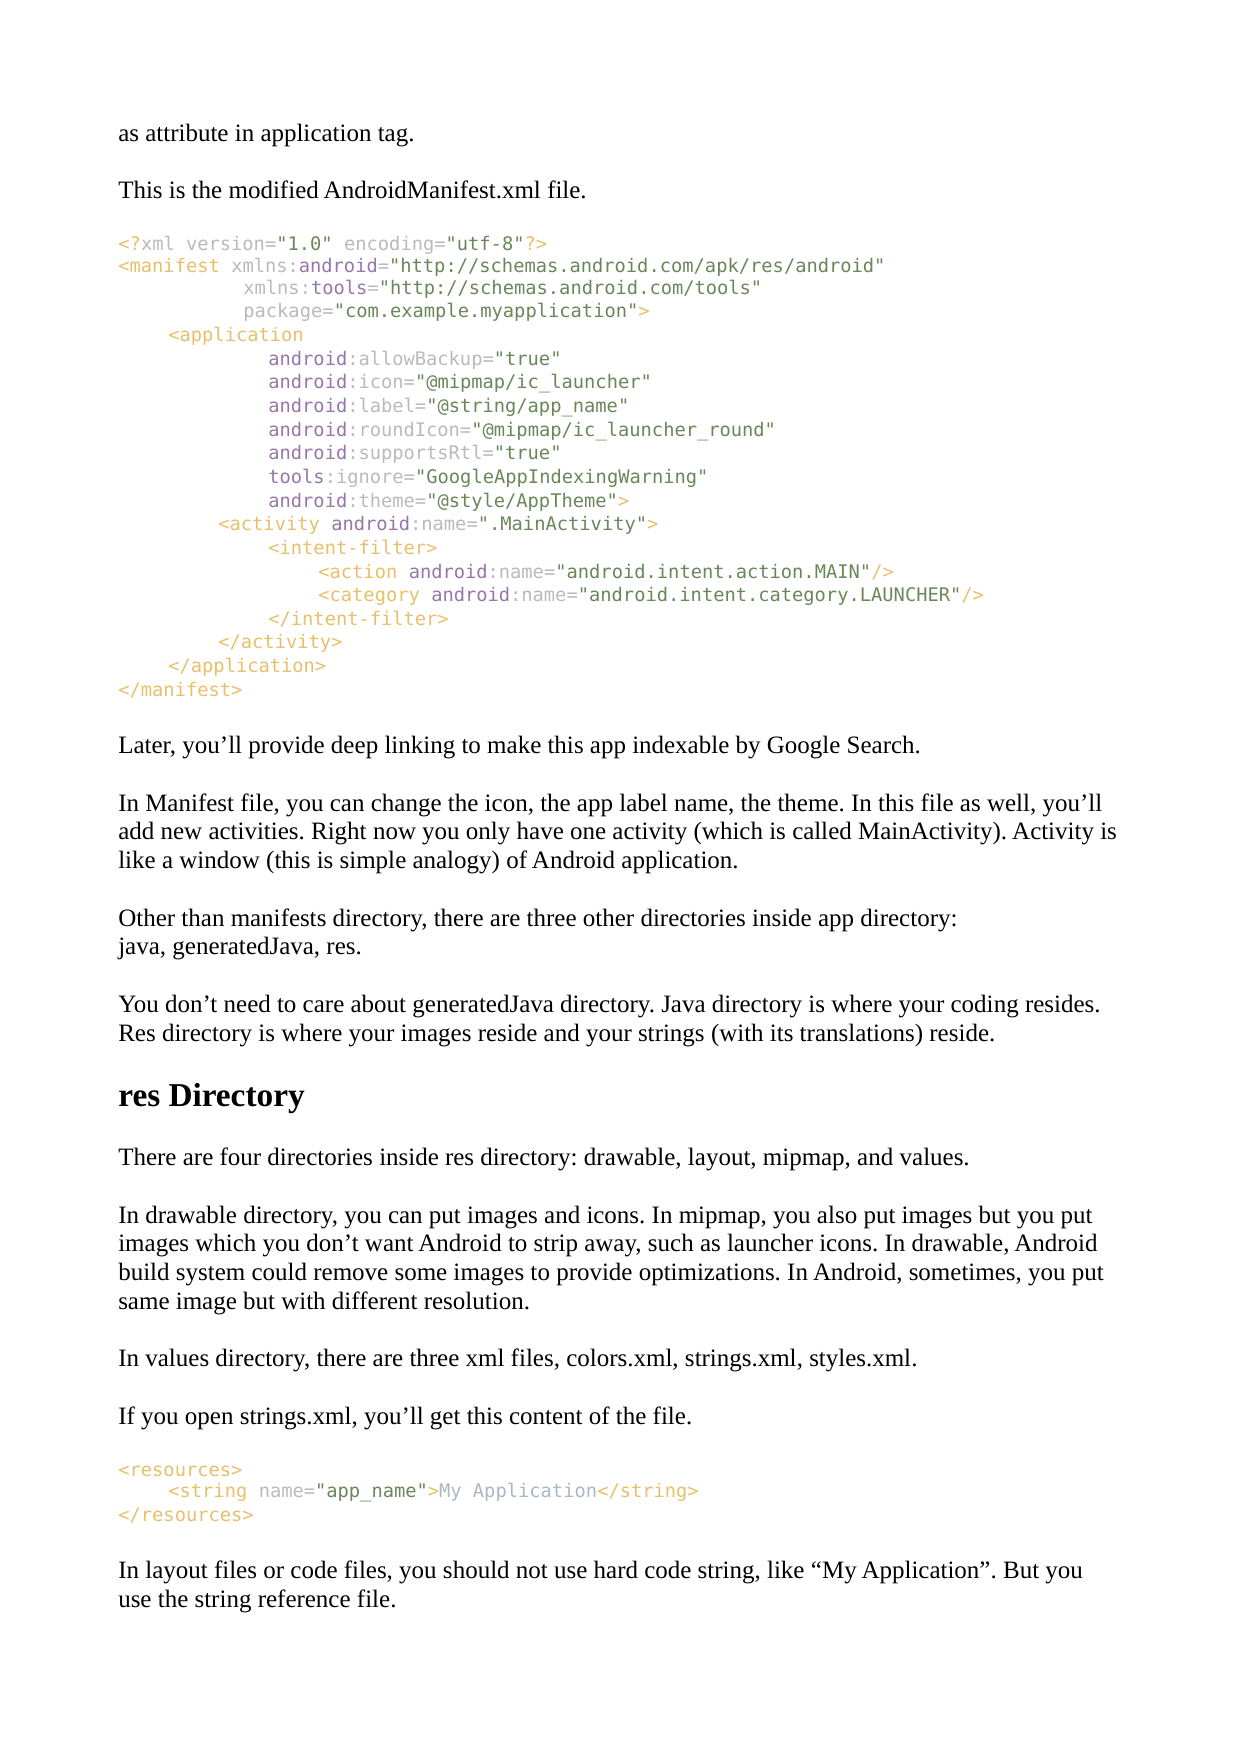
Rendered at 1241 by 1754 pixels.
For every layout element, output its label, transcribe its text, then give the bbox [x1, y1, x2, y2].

text In drawable directory, you can put images and icons. In mipmap, you also put images but you put images which you don’t want Android to strip away, such as launcher icons. In drawable, Android build system could remove some images to provide optimizations. In Android, sometimes, you put same image but with different resolution. [118, 1200, 1122, 1315]
text <category android:name="android.intent.category.LAUNCHER"/> [118, 584, 1122, 608]
text This is the modified AndroidManifest.xml file. [118, 176, 1122, 204]
text </resources> [118, 1504, 1122, 1526]
text res Directory [118, 1075, 1122, 1113]
text <intent-filter> [118, 537, 1122, 561]
text android:roundIcon="@mipmap/ic_launcher_round" [118, 419, 1122, 442]
text package="com.example.myapplication"> [118, 301, 1122, 324]
text In Manifest file, you can change the icon, the app label name, the theme. In this file as well, you’ll add new activities. Right now you only have one activity (which is called MainActivity). Activity is like a window (this is simple analogy) of Android application. [118, 788, 1122, 874]
text android:supportsRtl="true" [118, 442, 1122, 466]
text If you open strings.xml, you’ll get this content of the file. [118, 1401, 1122, 1430]
text <string name="app_name">My Application</string> [118, 1480, 1122, 1504]
text There are four directories inside res directory: drawable, layout, mipmap, and values. [118, 1142, 1122, 1171]
text </application> [118, 655, 1122, 679]
text <?xml version="1.0" encoding="utf-8"?> [118, 233, 1122, 255]
text </manifest> [118, 679, 1122, 701]
text <manifest xmlns:android="http://schemas.android.com/apk/res/android" [118, 255, 1122, 277]
text android:icon="@mipmap/ic_launcher" [118, 371, 1122, 395]
text xmlns:tools="http://schemas.android.com/tools" [118, 277, 1122, 301]
text <activity android:name=".MainActivity"> [118, 513, 1122, 537]
text as attribute in application tag. [118, 118, 1122, 147]
text Other than manifests directory, there are three other directories inside app directory: [118, 903, 1122, 931]
text <application [118, 324, 1122, 348]
text tools:ignore="GoogleAppIndexingWarning" [118, 466, 1122, 490]
text You don’t need to care about generatedJava directory. Java directory is where your coding resides. Res directory is where your images reside and your strings (with its translations) reside. [118, 989, 1122, 1046]
text </activity> [118, 632, 1122, 655]
text <action android:name="android.intent.action.MAIN"/> [118, 561, 1122, 584]
text android:label="@string/app_name" [118, 395, 1122, 419]
text android:allowBackup="true" [118, 348, 1122, 371]
text java, generatedJava, res. [118, 931, 1122, 960]
text In layout files or code files, you should not use hard code string, like “My Application”. But you use the string reference file. [118, 1555, 1122, 1613]
text android:theme="@style/AppTheme"> [118, 490, 1122, 513]
text In values directory, there are three xml files, colors.xml, strings.xml, styles.xml. [118, 1343, 1122, 1372]
text Later, you’ll provide deep linking to make this app indexable by Google Search. [118, 730, 1122, 759]
text </intent-filter> [118, 608, 1122, 632]
text <resources> [118, 1458, 1122, 1480]
